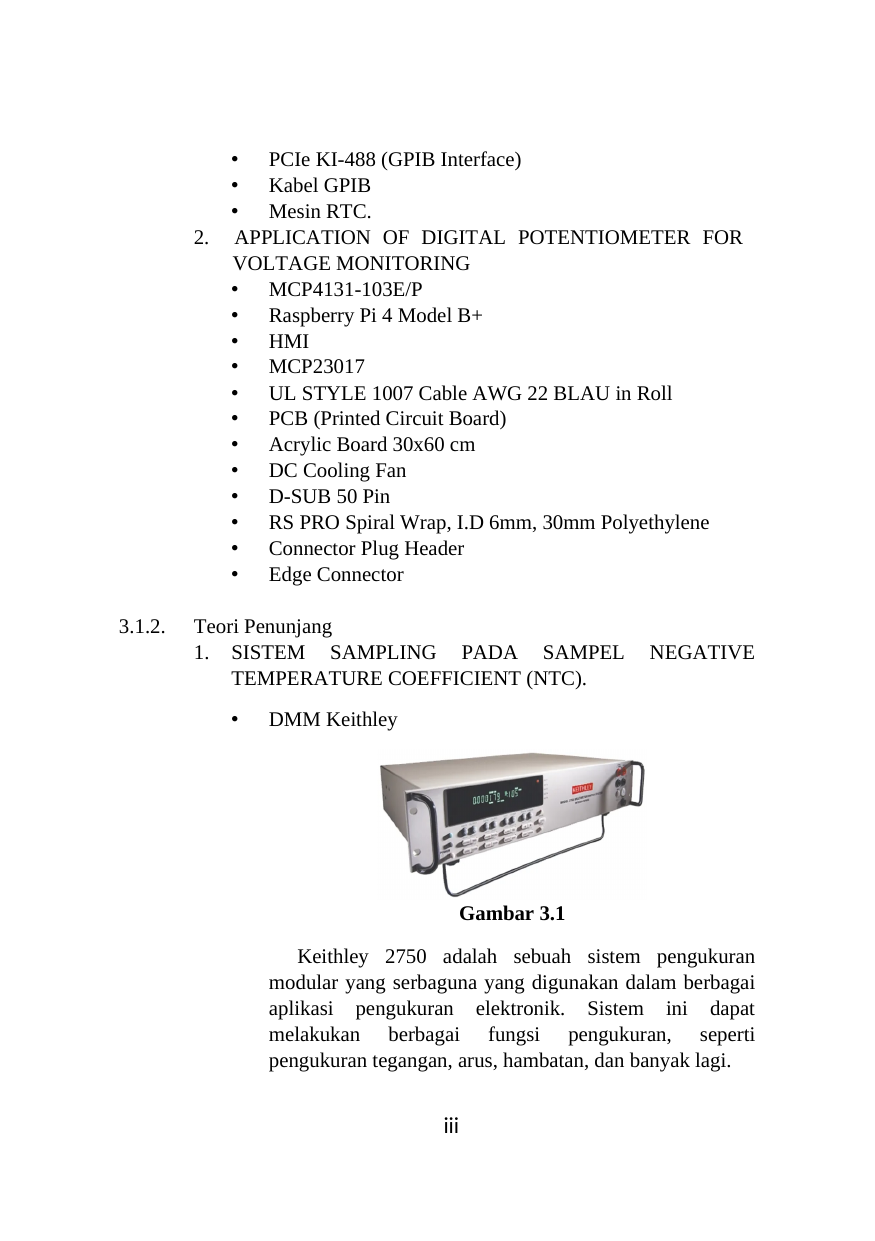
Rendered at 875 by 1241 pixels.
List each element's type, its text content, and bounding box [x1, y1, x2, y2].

list Edge Connector [231, 562, 756, 586]
list Gambar 3.1 [231, 901, 756, 925]
list APPLICATION OF DIGITAL POTENTIOMETER FOR VOLTAGE MONITORING [193, 225, 756, 275]
list MCP4131-103E/P [231, 277, 756, 301]
list MCP23017 [231, 354, 756, 378]
list HMI [231, 328, 756, 353]
list Connector Plug Header [231, 536, 756, 560]
list Kabel GPIB [231, 173, 756, 197]
list Mesin RTC. [231, 199, 756, 223]
picture [377, 749, 648, 900]
list PCIe KI-488 (GPIB Interface) [231, 147, 756, 171]
list RS PRO Spiral Wrap, I.D 6mm, 30mm Polyethylene [231, 510, 756, 534]
list PCB (Printed Circuit Board) [231, 406, 756, 430]
list Teori Penunjang [119, 614, 756, 638]
list DMM Keithley [231, 707, 756, 731]
list D-SUB 50 Pin [231, 484, 756, 508]
list Keithley 2750 adalah sebuah sistem pengukuran modular yang serbaguna yang digunakan dalam berbagai aplikasi pengukuran elektronik. Sistem ini dapat melakukan berbagai fungsi pengukuran, seperti pengukuran tegangan, arus, hambatan, dan banyak lagi. [269, 944, 756, 1072]
list UL STYLE 1007 Cable AWG 22 BLAU in Roll [231, 380, 756, 404]
list Raspberry Pi 4 Model B+ [231, 303, 756, 327]
list DC Cooling Fan [231, 458, 756, 482]
list SISTEM SAMPLING PADA SAMPEL NEGATIVE TEMPERATURE COEFFICIENT (NTC). [194, 640, 756, 690]
list Acrylic Board 30x60 cm [231, 432, 756, 456]
